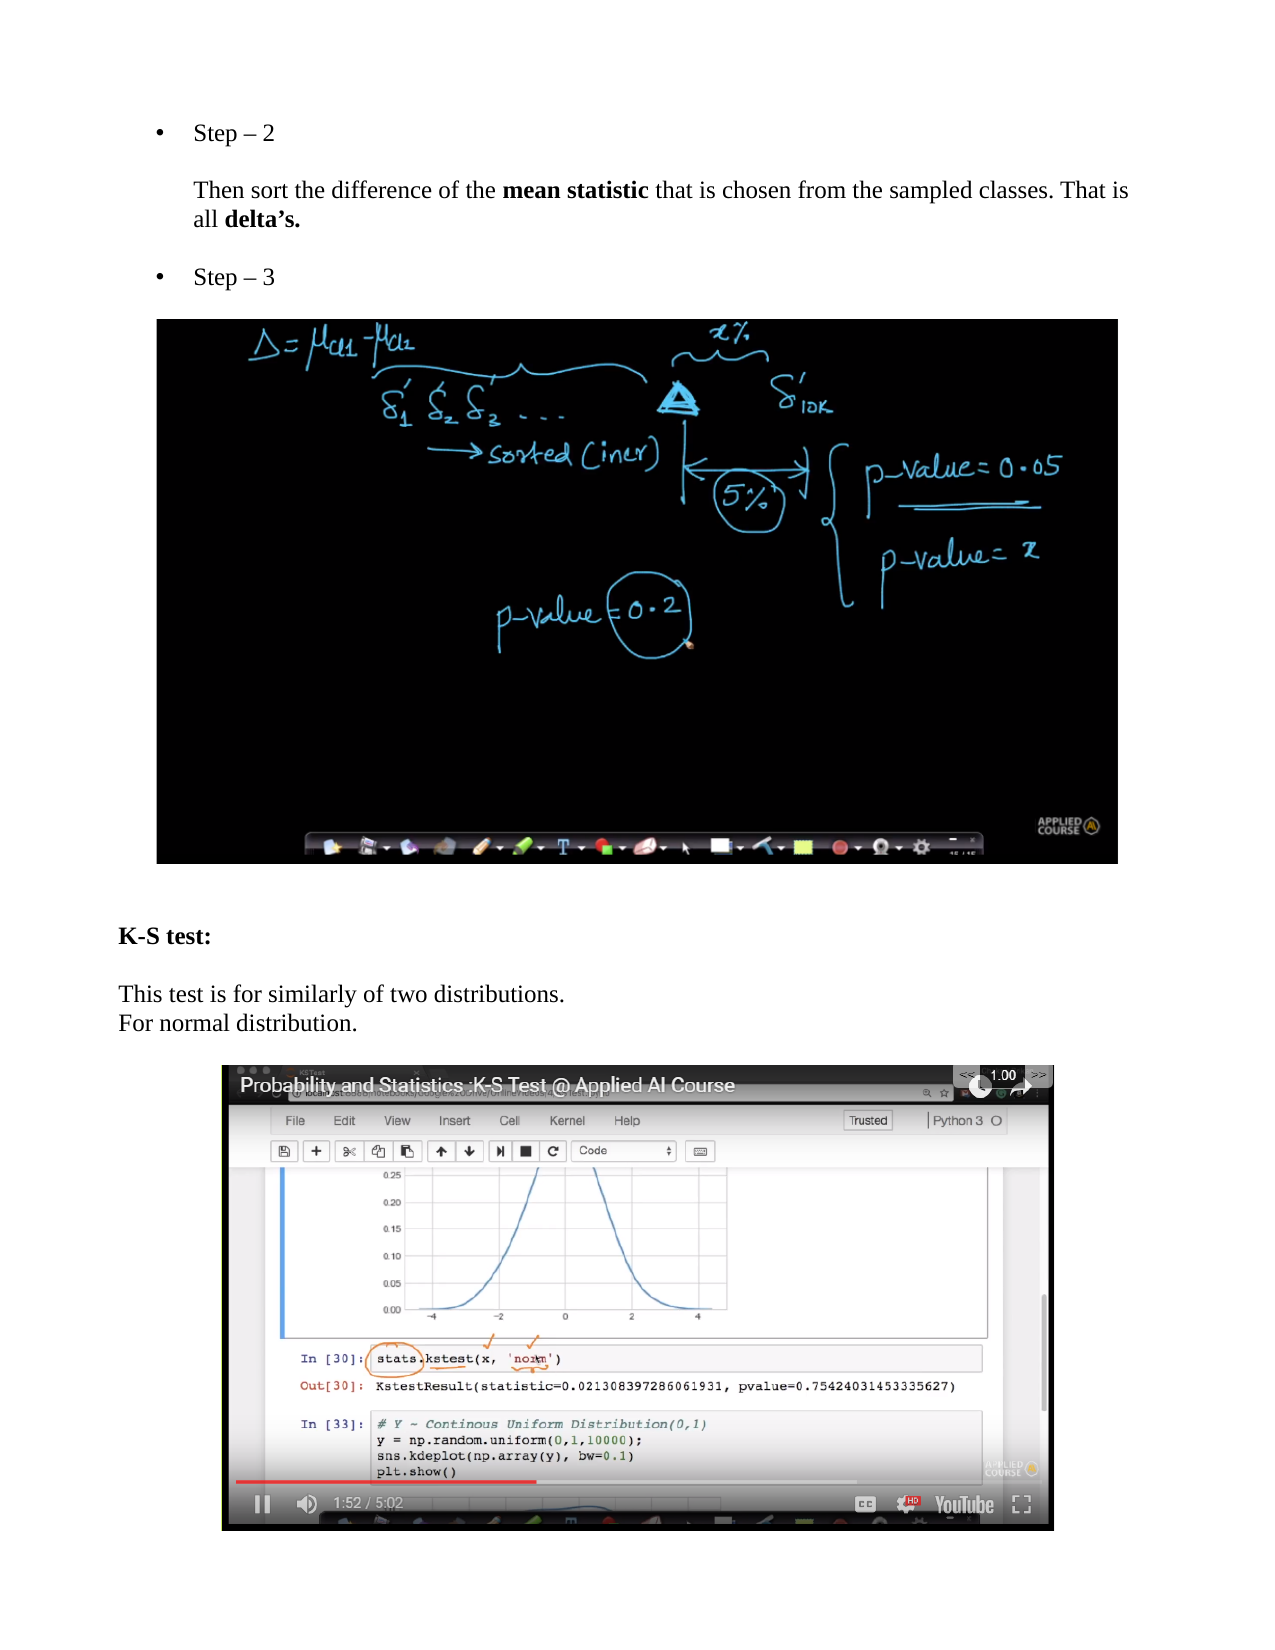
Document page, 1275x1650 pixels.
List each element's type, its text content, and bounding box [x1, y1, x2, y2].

picture [221, 1065, 1055, 1531]
picture [156, 319, 1119, 864]
text K-S test: [118, 921, 1157, 950]
text This test is for similarly of two distributions. [118, 979, 1157, 1008]
text For normal distribution. [118, 1008, 1157, 1036]
list Step – 2 [156, 118, 1157, 147]
list Then sort the difference of the mean statistic that is chosen from the sampled classes. That is all delta’s. [156, 176, 1157, 233]
list Step – 3 [156, 262, 1157, 291]
